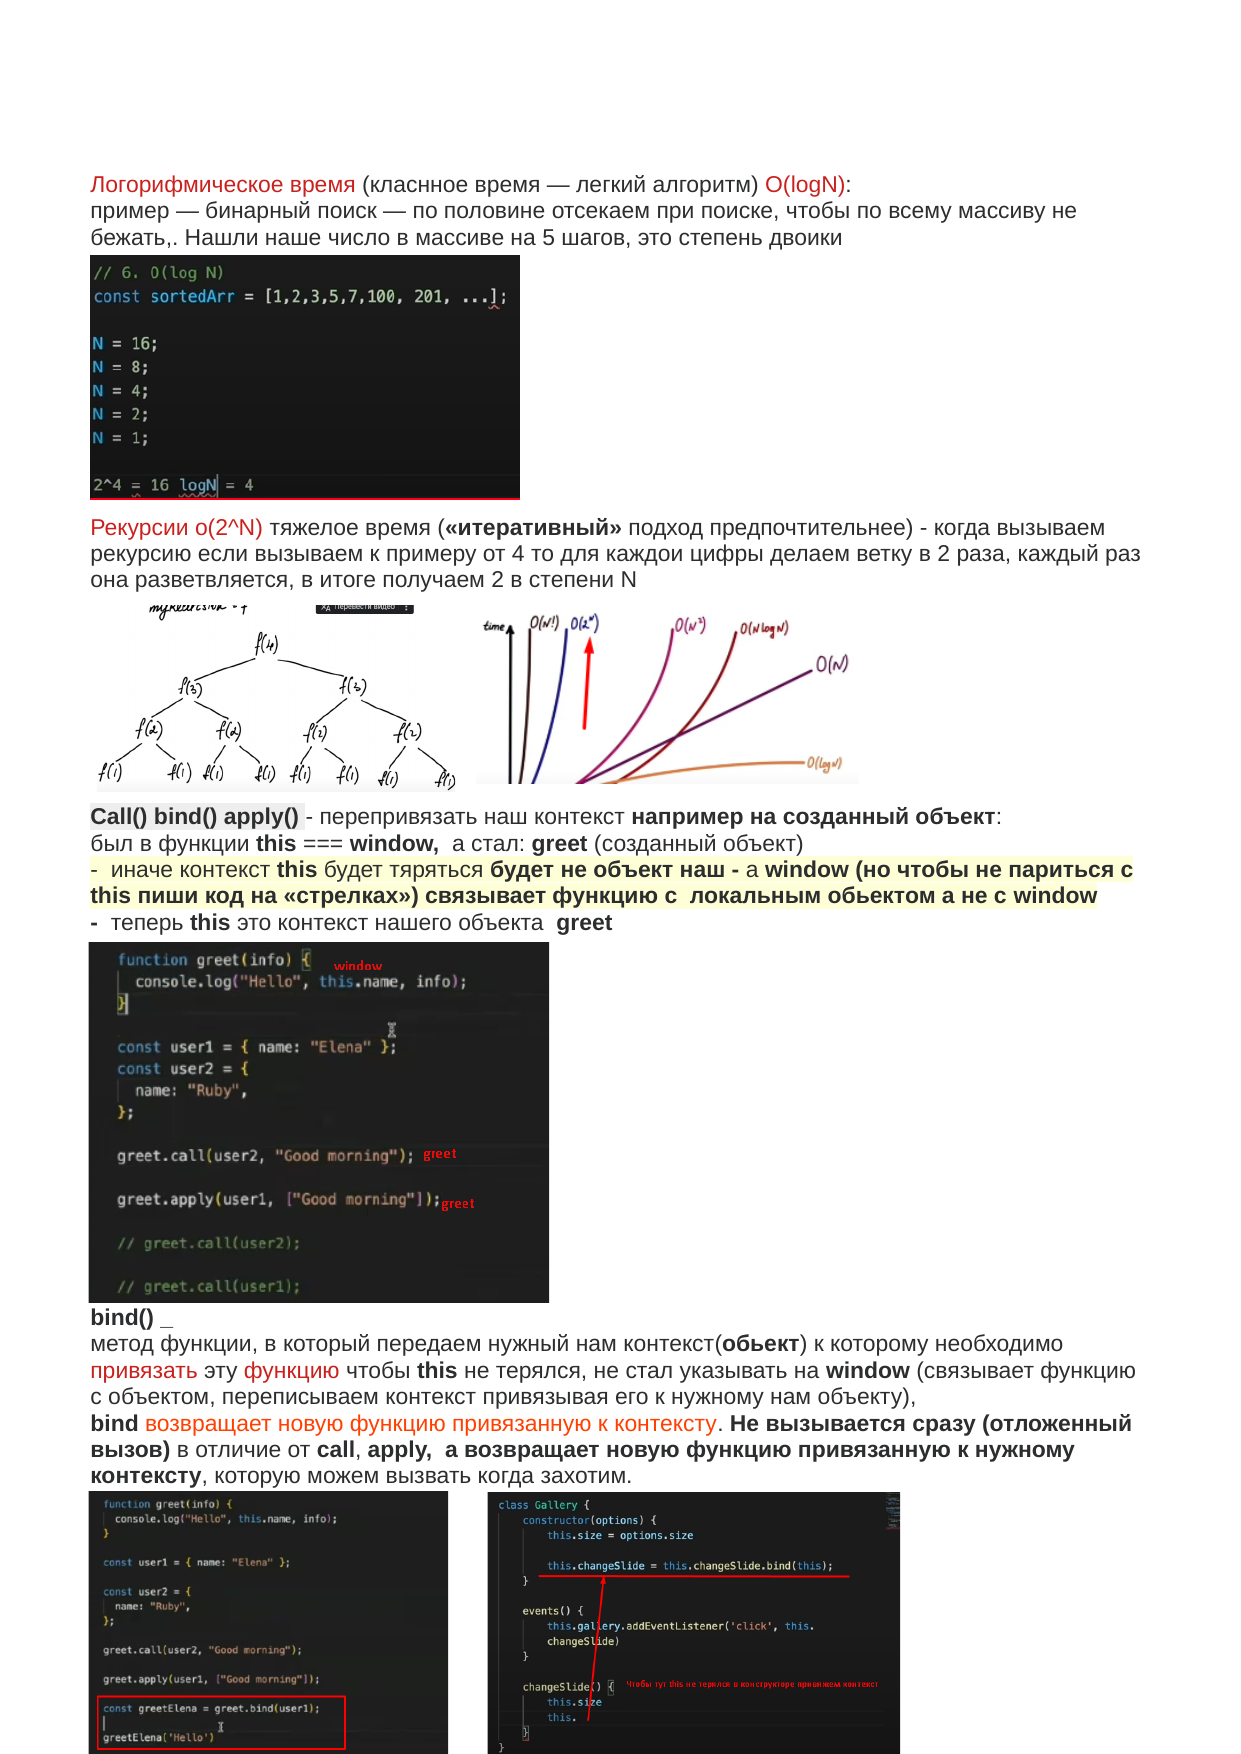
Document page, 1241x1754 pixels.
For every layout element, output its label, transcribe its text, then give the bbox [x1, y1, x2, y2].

text bind возвращает новую функцию привязанную к контексту. Не вызывается сразу (отложенный вызов) в отличие от call, apply, а возвращает новую функцию привязанную к нужному контексту, которую можем вызвать когда захотим. [90, 1409, 1150, 1488]
picture [90, 255, 520, 500]
picture [96, 605, 456, 792]
text Call() bind() apply() - перепривязать наш контекст например на созданный объект: [90, 751, 1150, 830]
text - иначе контекст this будет тяряться будет не объект наш - а window (но чтобы не париться с this пиши код на «стрелках») связывает функцию с локальным обьектом а не с window [90, 856, 1150, 909]
text Логорифмическое время (класнное время — легкий алгоритм) О(logN): [90, 171, 1150, 197]
text пример — бинарный поиск — по половине отсекаем при поиске, чтобы по всему массиву не бежать,. Нашли наше число в массиве на 5 шагов, это степень двоики [90, 197, 1150, 250]
text метод функции, в который передаем нужный нам контекст(обьект) к которому необходимо привязать эту функцию чтобы this не терялся, не стал указывать на window (связывает функцию с объектом, переписываем контекст привязывая его к нужному нам объекту), [90, 1330, 1150, 1409]
picture [476, 602, 868, 784]
text Рекурсии o(2^N) тяжелое время («итеративный» подход предпочтительнее) - когда вызываем рекурсию если вызываем к примеру от 4 то для каждои цифры делаем ветку в 2 раза, каждый раз она разветвляется, в итоге получаем 2 в степени N [90, 513, 1150, 592]
text - теперь this это контекст нашего объекта greet [90, 909, 1150, 935]
picture [88, 942, 550, 1303]
picture [88, 1491, 449, 1754]
text bind() _ [90, 1304, 1150, 1330]
picture [487, 1492, 901, 1754]
text был в функции this === window, а стал: greet (созданный объект) [90, 830, 1150, 856]
